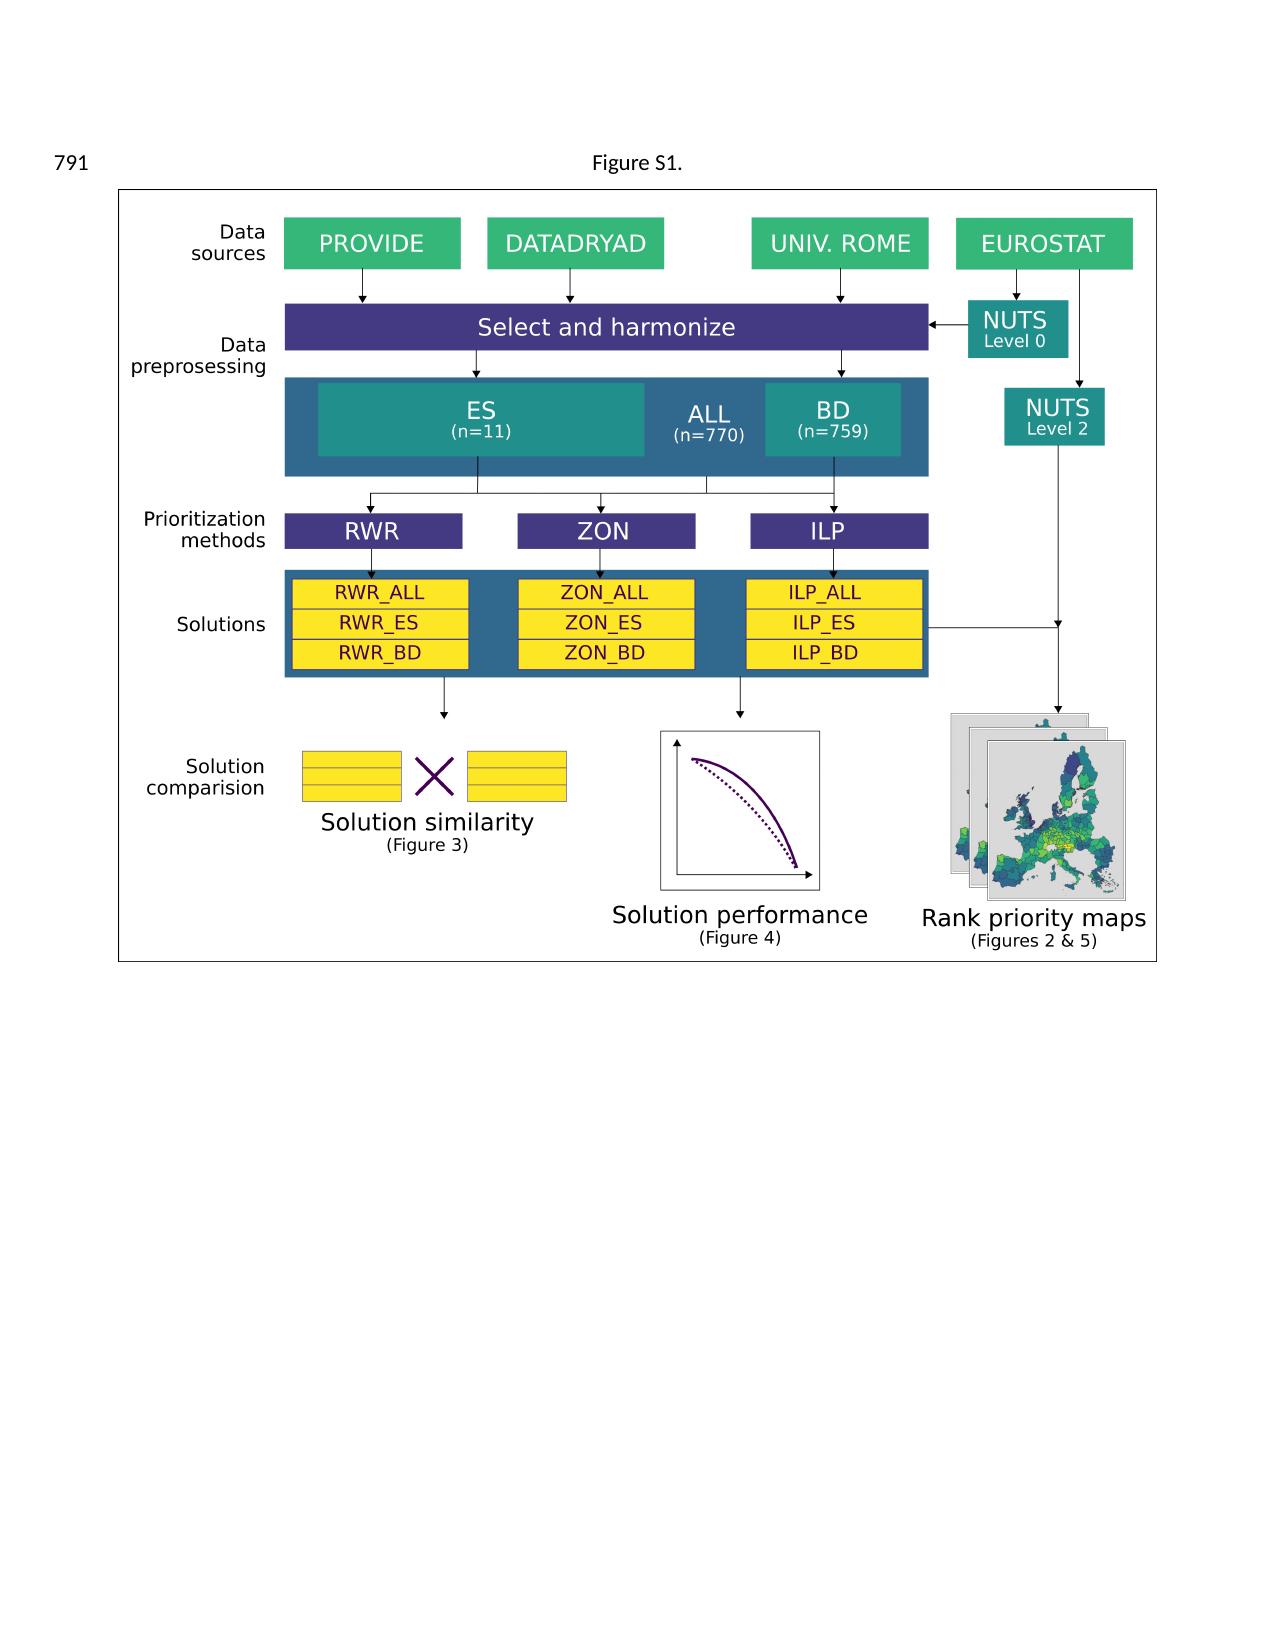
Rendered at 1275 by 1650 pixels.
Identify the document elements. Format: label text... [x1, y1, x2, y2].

picture [118, 189, 1157, 962]
text Figure S1. [118, 148, 1157, 176]
